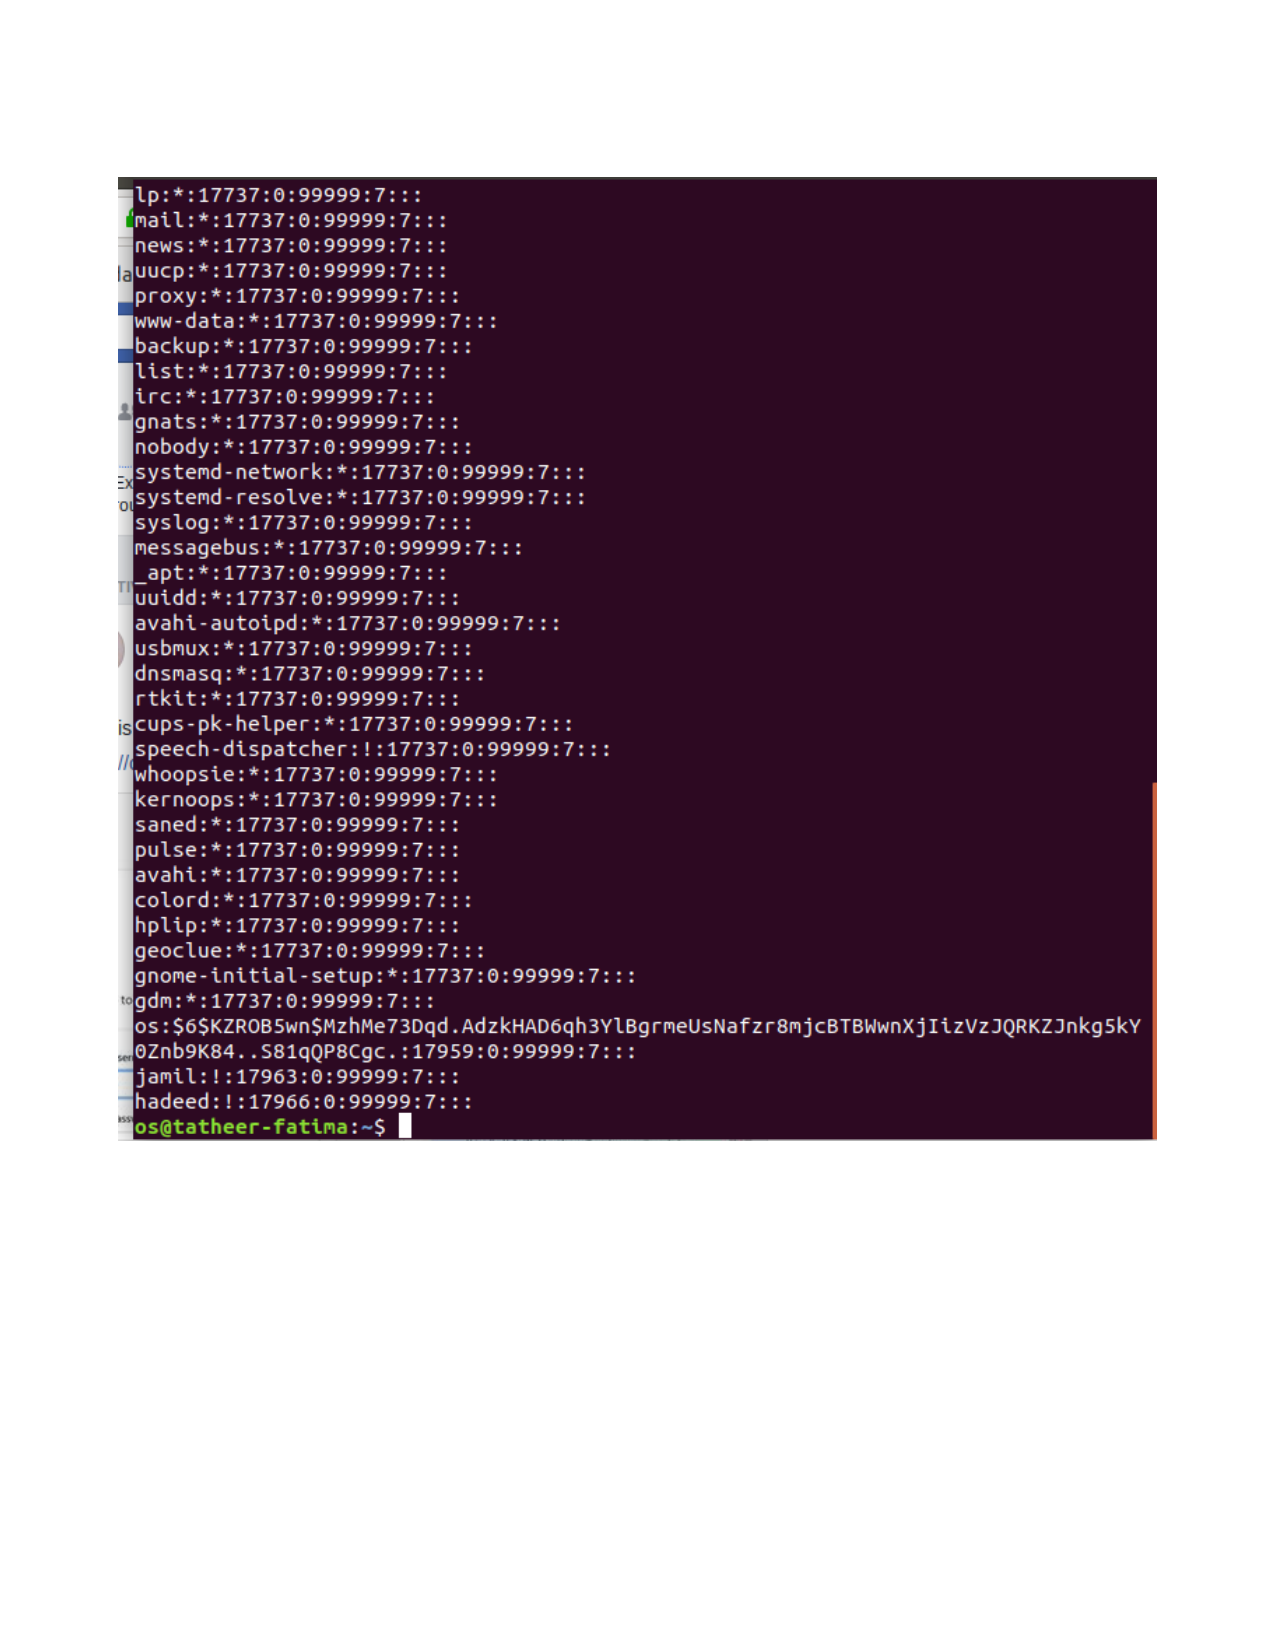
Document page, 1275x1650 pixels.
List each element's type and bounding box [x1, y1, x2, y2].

picture [118, 177, 1157, 1141]
